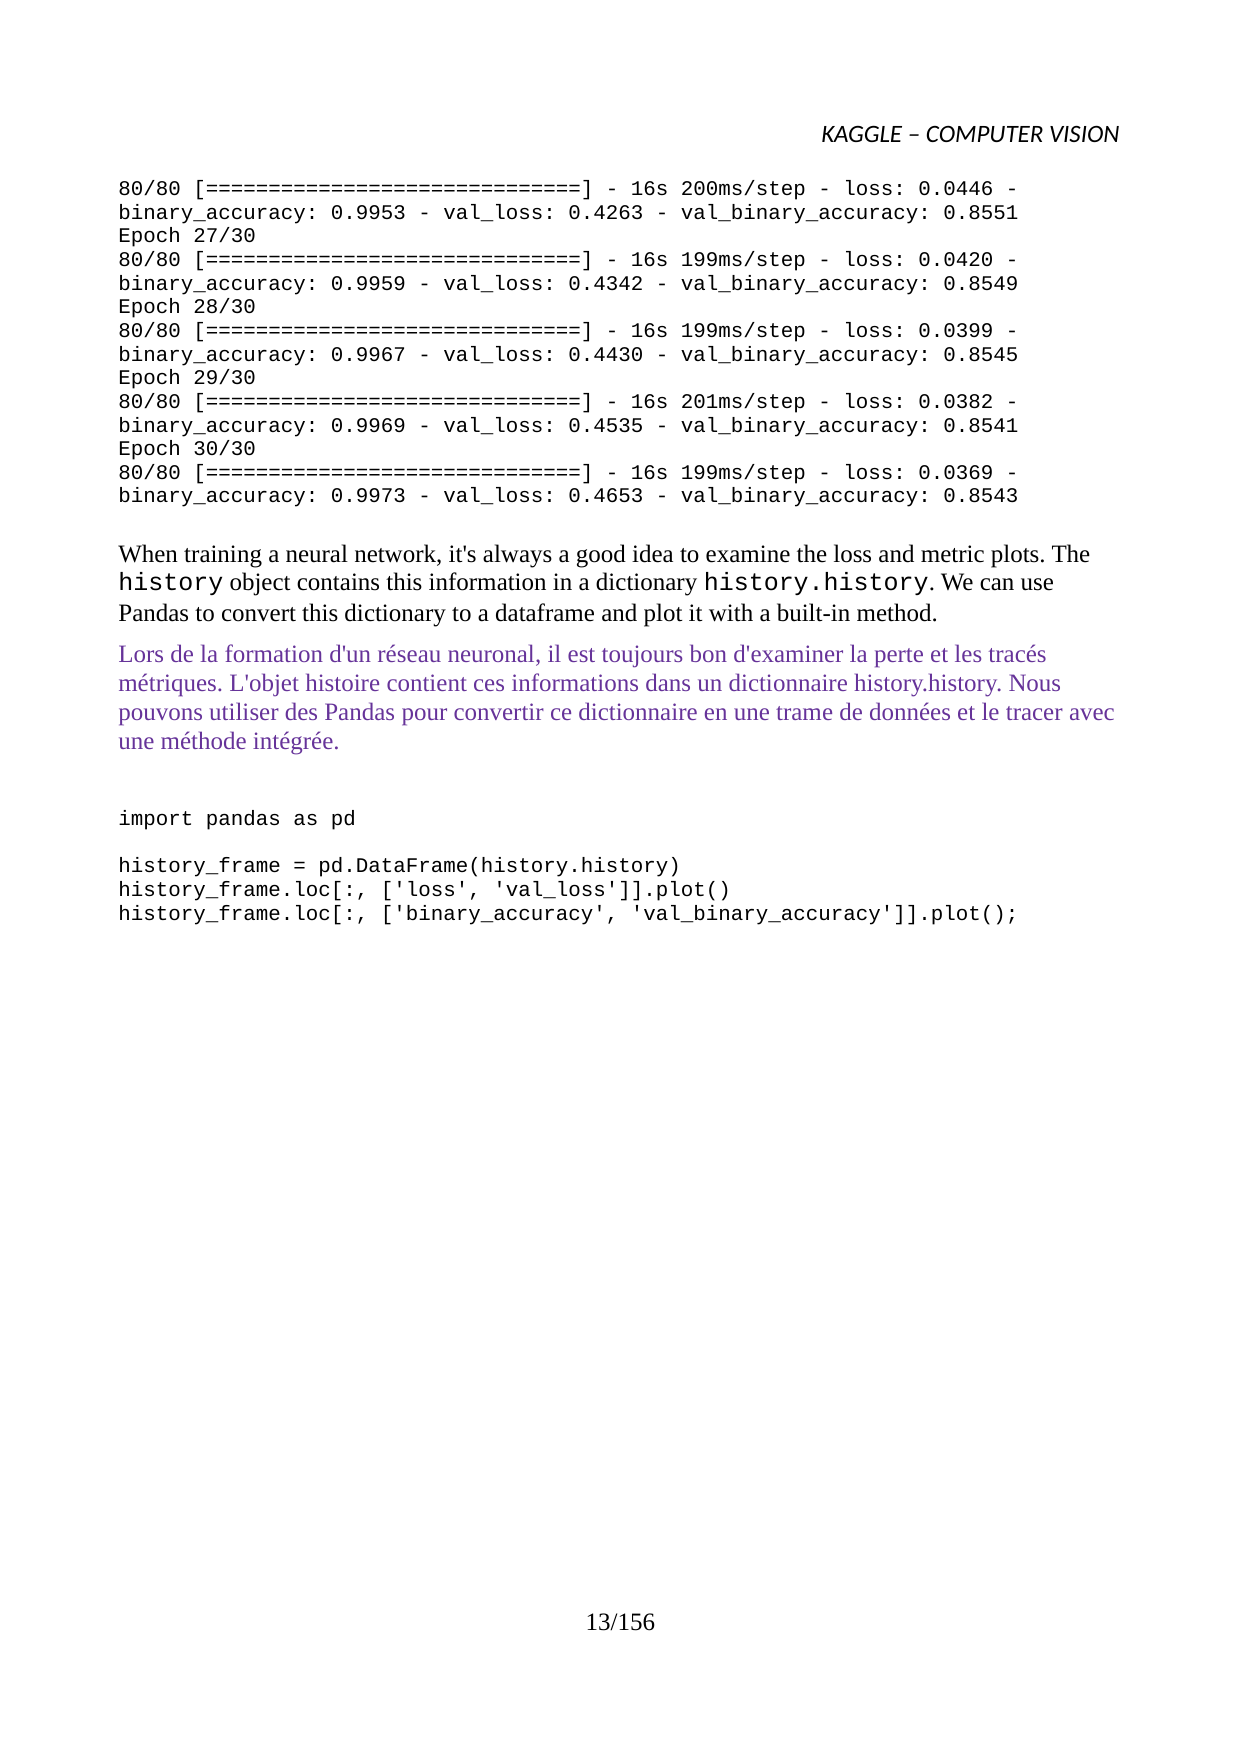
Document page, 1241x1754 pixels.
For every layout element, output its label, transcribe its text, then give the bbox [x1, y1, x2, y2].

text Epoch 29/30 [118, 367, 1122, 391]
text import pandas as pd [118, 808, 1122, 832]
text history_frame.loc[:, ['binary_accuracy', 'val_binary_accuracy']].plot(); [118, 903, 1122, 926]
text Epoch 30/30 [118, 438, 1122, 462]
text Lors de la formation d'un réseau neuronal, il est toujours bon d'examiner la perte et les tracés métriques. L'objet histoire contient ces informations dans un dictionnaire history.history. Nous pouvons utiliser des Pandas pour convertir ce dictionnaire en une trame de données et le tracer avec une méthode intégrée. [118, 639, 1122, 754]
text history_frame.loc[:, ['loss', 'val_loss']].plot() [118, 879, 1122, 903]
text 80/80 [==============================] - 16s 200ms/step - loss: 0.0446 - binary_accuracy: 0.9953 - val_loss: 0.4263 - val_binary_accuracy: 0.8551 [118, 178, 1122, 225]
text 80/80 [==============================] - 16s 199ms/step - loss: 0.0399 - binary_accuracy: 0.9967 - val_loss: 0.4430 - val_binary_accuracy: 0.8545 [118, 320, 1122, 367]
text history_frame = pd.DataFrame(history.history) [118, 856, 1122, 879]
text 80/80 [==============================] - 16s 201ms/step - loss: 0.0382 - binary_accuracy: 0.9969 - val_loss: 0.4535 - val_binary_accuracy: 0.8541 [118, 391, 1122, 438]
text Epoch 28/30 [118, 296, 1122, 320]
text Epoch 27/30 [118, 225, 1122, 249]
text 80/80 [==============================] - 16s 199ms/step - loss: 0.0420 - binary_accuracy: 0.9959 - val_loss: 0.4342 - val_binary_accuracy: 0.8549 [118, 249, 1122, 296]
text 80/80 [==============================] - 16s 199ms/step - loss: 0.0369 - binary_accuracy: 0.9973 - val_loss: 0.4653 - val_binary_accuracy: 0.8543 [118, 462, 1122, 509]
text When training a neural network, it's always a good idea to examine the loss and metric plots. The history object contains this information in a dictionary history.history. We can use Pandas to convert this dictionary to a dataframe and plot it with a built-in method. [118, 539, 1122, 627]
